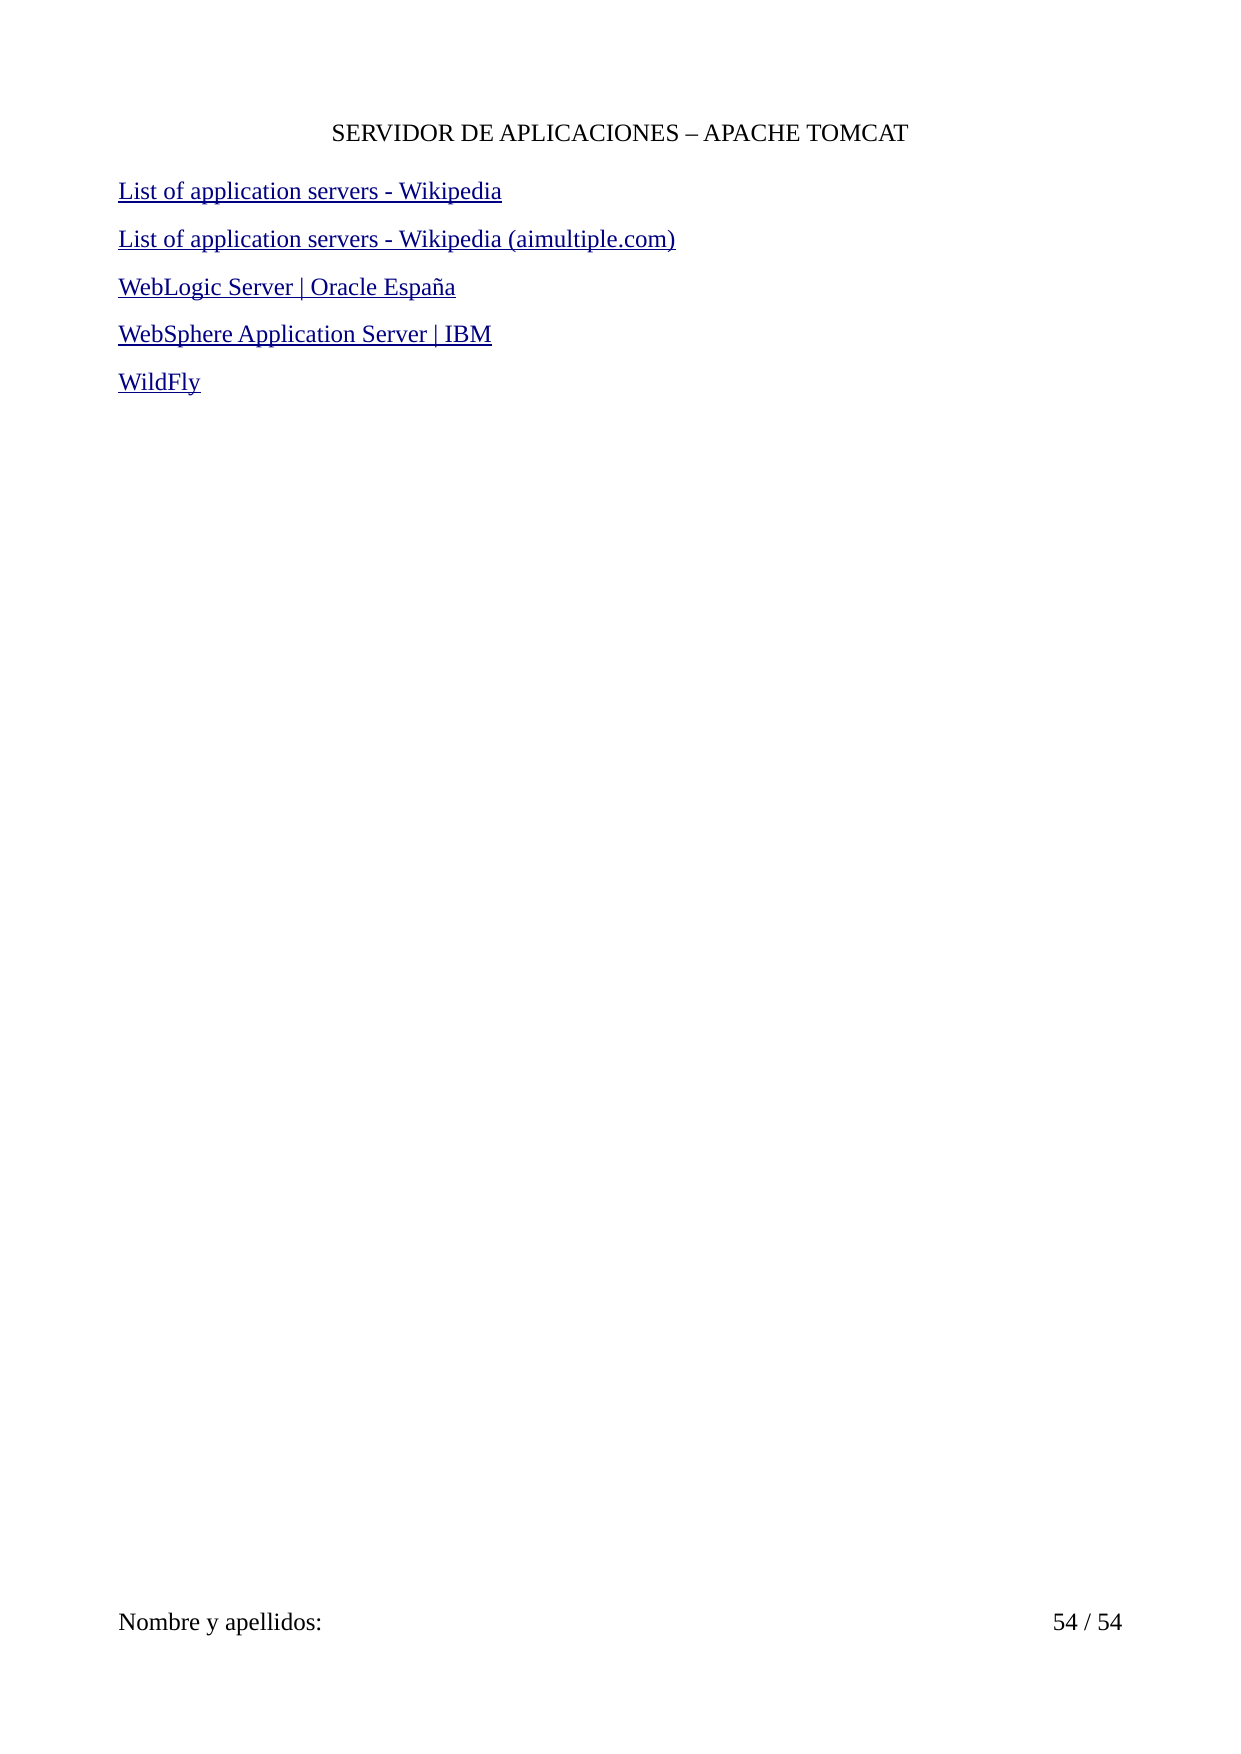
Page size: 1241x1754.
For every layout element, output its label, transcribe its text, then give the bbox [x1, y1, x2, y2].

text WebSphere Application Server | IBM [118, 319, 1122, 348]
text List of application servers - Wikipedia (aimultiple.com) [118, 224, 1122, 253]
text List of application servers - Wikipedia [118, 176, 1122, 205]
text WebLogic Server | Oracle España [118, 272, 1122, 300]
text WildFly [118, 367, 1122, 396]
